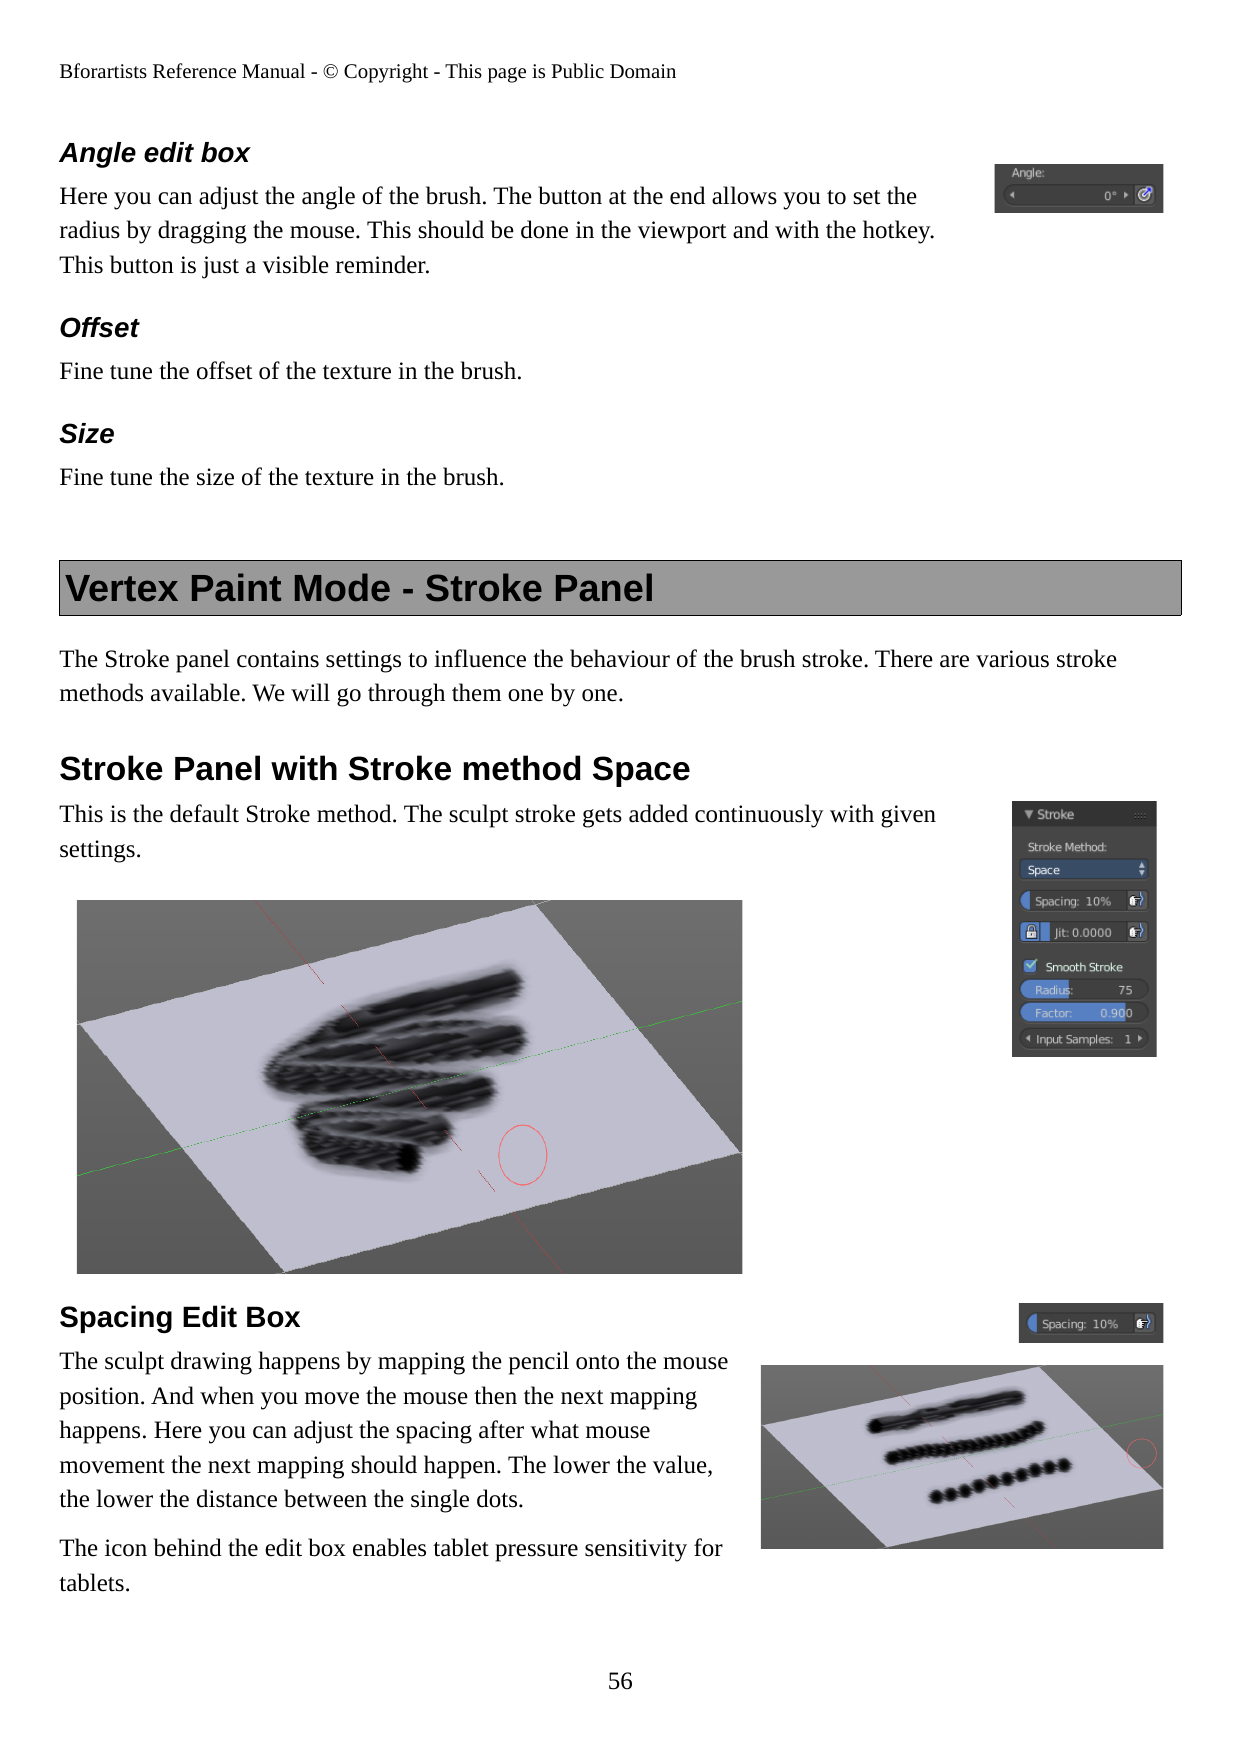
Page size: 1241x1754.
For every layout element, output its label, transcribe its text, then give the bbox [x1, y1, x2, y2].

text The sculpt drawing happens by mapping the pencil onto the mouse position. And when you move the mouse then the next mapping happens. Here you can adjust the spacing after what mouse movement the next mapping should happen. The lower the value, the lower the distance between the single dots. [59, 1346, 1181, 1513]
picture [994, 164, 1164, 213]
picture [1012, 801, 1157, 1057]
subtitle Spacing Edit Box [59, 1300, 1181, 1334]
text Fine tune the offset of the texture in the brush. [59, 356, 1181, 385]
text The icon behind the edit box enables tablet pressure sensitivity for tablets. [59, 1533, 1181, 1596]
subtitle Stroke Panel with Stroke method Space [59, 748, 1181, 787]
subtitle Offset [59, 312, 1181, 343]
picture [760, 1365, 1164, 1549]
text The Stroke panel contains settings to influence the behaviour of the brush stroke. There are various stroke methods available. We will go through them one by one. [59, 644, 1181, 707]
subtitle Size [59, 417, 1181, 449]
picture [1018, 1303, 1164, 1343]
text Fine tune the size of the texture in the brush. [59, 462, 1181, 491]
table_header Vertex Paint Mode - Stroke Panel [60, 561, 1181, 615]
text This is the default Stroke method. The sculpt stroke gets added continuously with given settings. [59, 799, 1181, 863]
text Here you can adjust the angle of the brush. The button at the end allows you to set the radius by dragging the mouse. This should be done in the viewport and with the hotkey. This button is just a visible reminder. [59, 181, 1181, 279]
picture [76, 900, 743, 1274]
subtitle Angle edit box [59, 137, 1181, 168]
